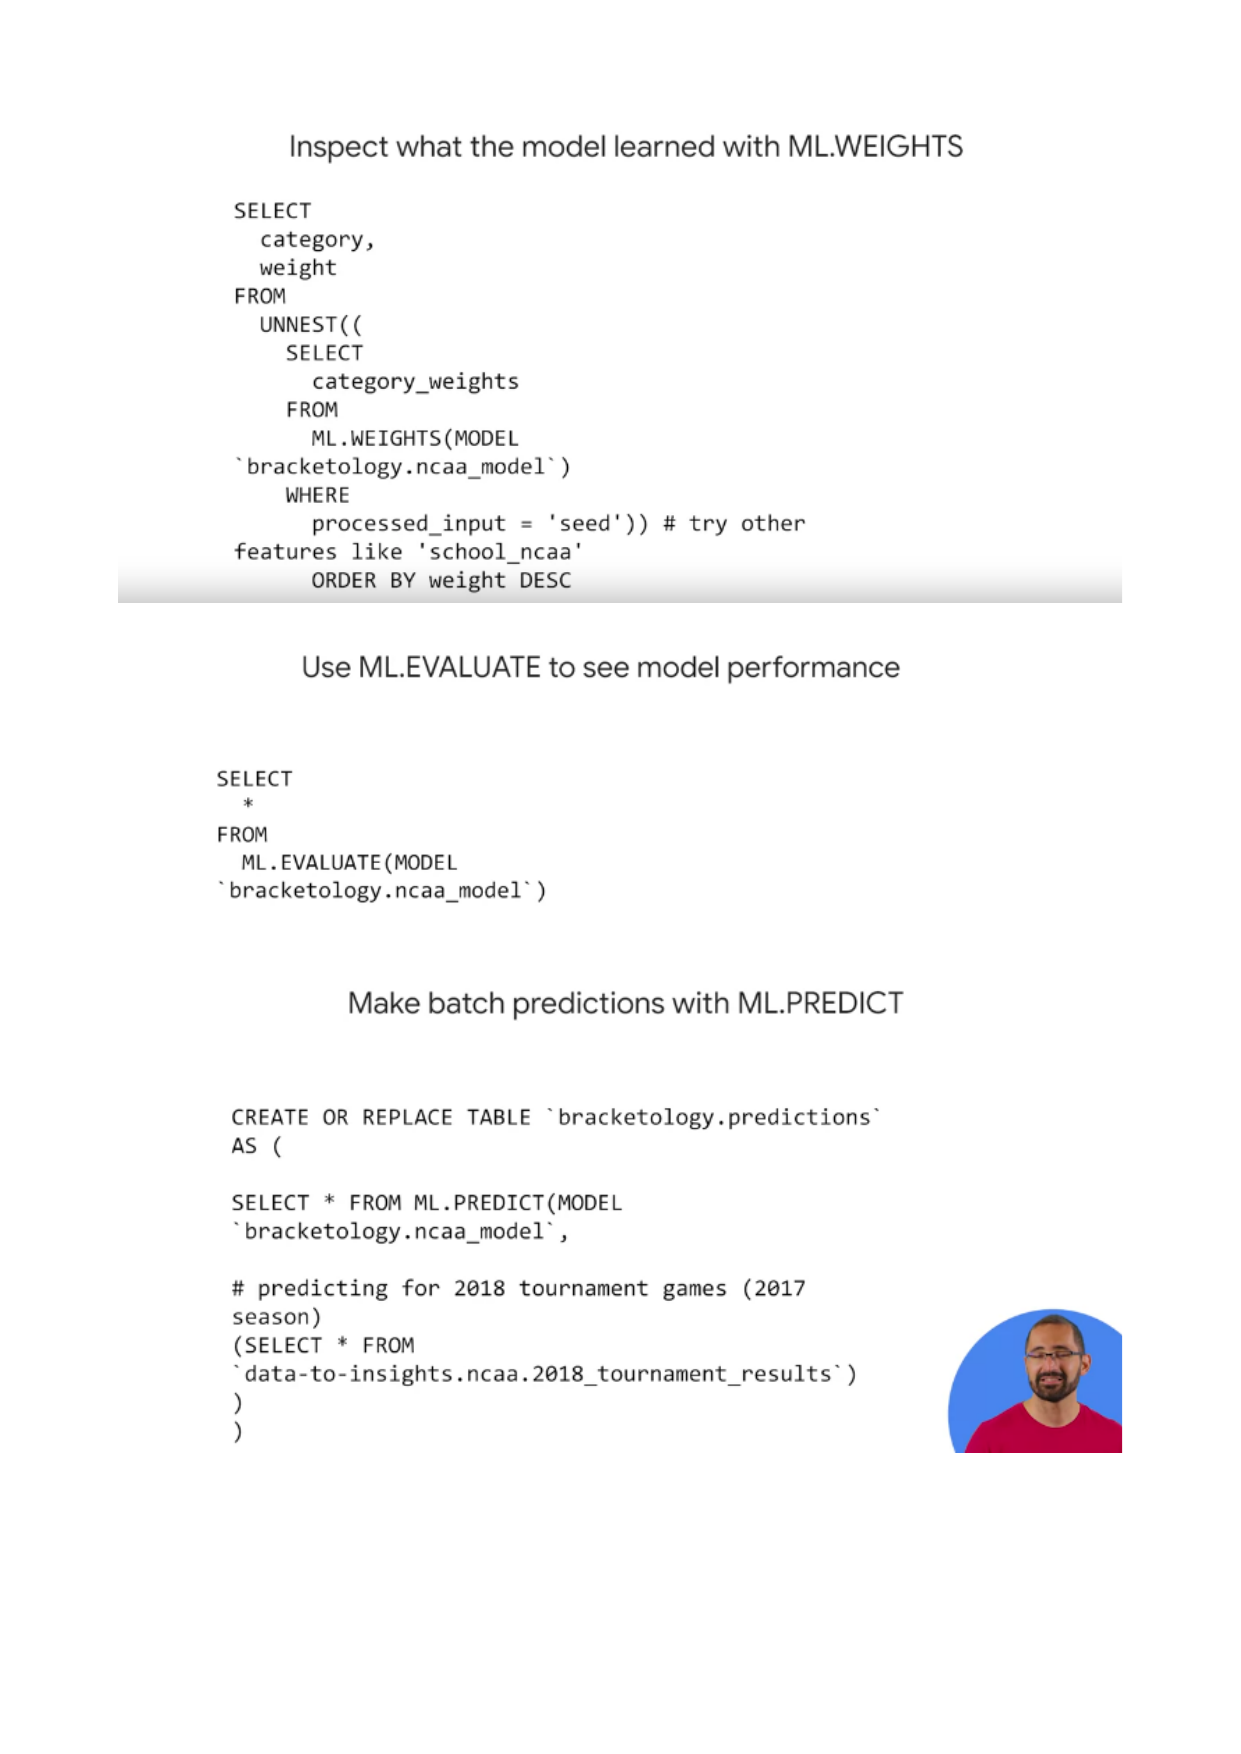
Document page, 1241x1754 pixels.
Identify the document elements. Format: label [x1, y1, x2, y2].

picture [118, 962, 1123, 1453]
picture [118, 118, 1123, 603]
picture [118, 631, 1123, 934]
